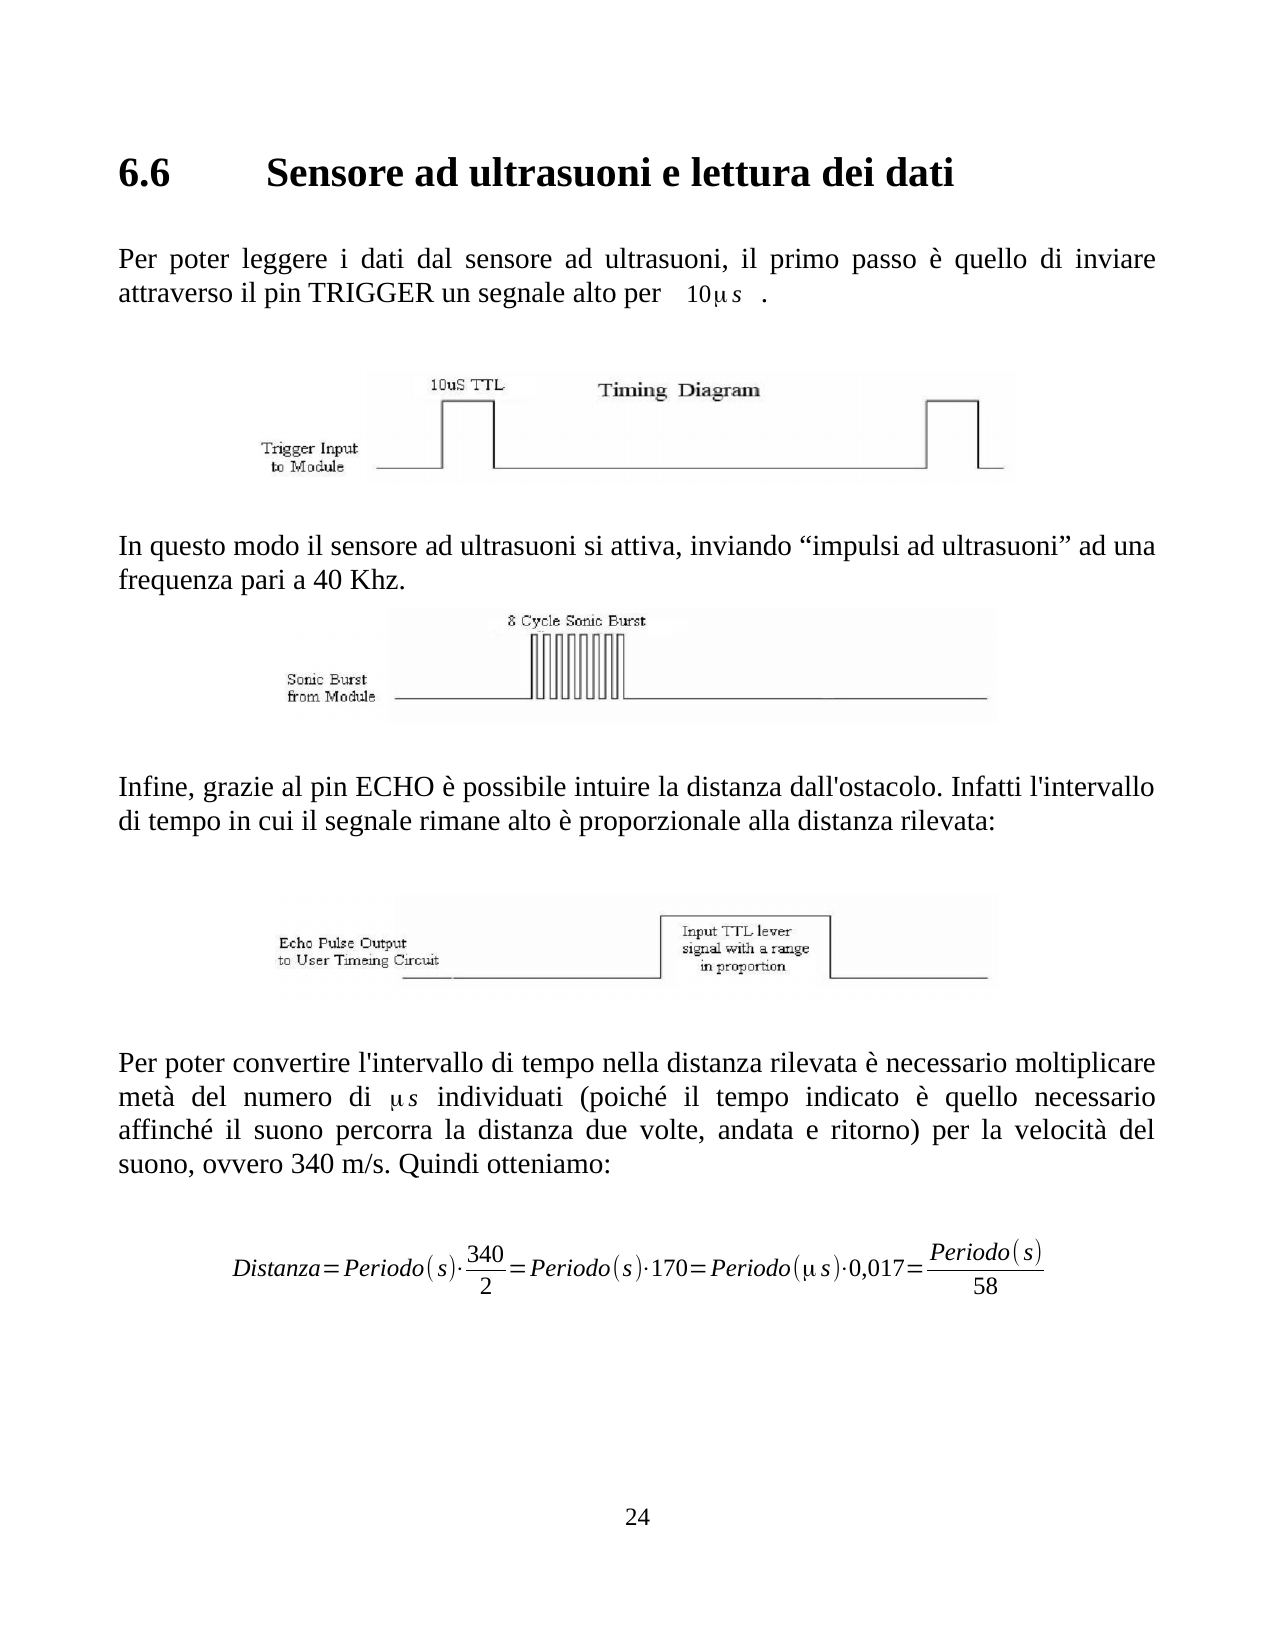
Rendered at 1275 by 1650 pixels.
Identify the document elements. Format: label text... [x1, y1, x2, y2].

text Infine, grazie al pin ECHO è possibile intuire la distanza dall'ostacolo. Infatti l'intervallo di tempo in cui il segnale rimane alto è proporzionale alla distanza rilevata: [118, 769, 1157, 836]
text In questo modo il sensore ad ultrasuoni si attiva, inviando “impulsi ad ultrasuoni” ad una frequenza pari a 40 Khz. [118, 528, 1157, 595]
picture [257, 367, 1018, 483]
text Per poter leggere i dati dal sensore ad ultrasuoni, il primo passo è quello di inviare attraverso il pin TRIGGER un segnale alto per . [118, 242, 1157, 309]
subtitle 6.6 Sensore ad ultrasuoni e lettura dei dati [118, 148, 1157, 196]
picture [276, 607, 999, 723]
picture [274, 894, 1001, 999]
text Per poter convertire l'intervallo di tempo nella distanza rilevata è necessario moltiplicare metà del numero diindividuati (poiché il tempo indicato è quello necessario affinché il suono percorra la distanza due volte, andata e ritorno) per la velocità del suono, ovvero 340 m/s. Quindi otteniamo: [118, 1045, 1157, 1179]
